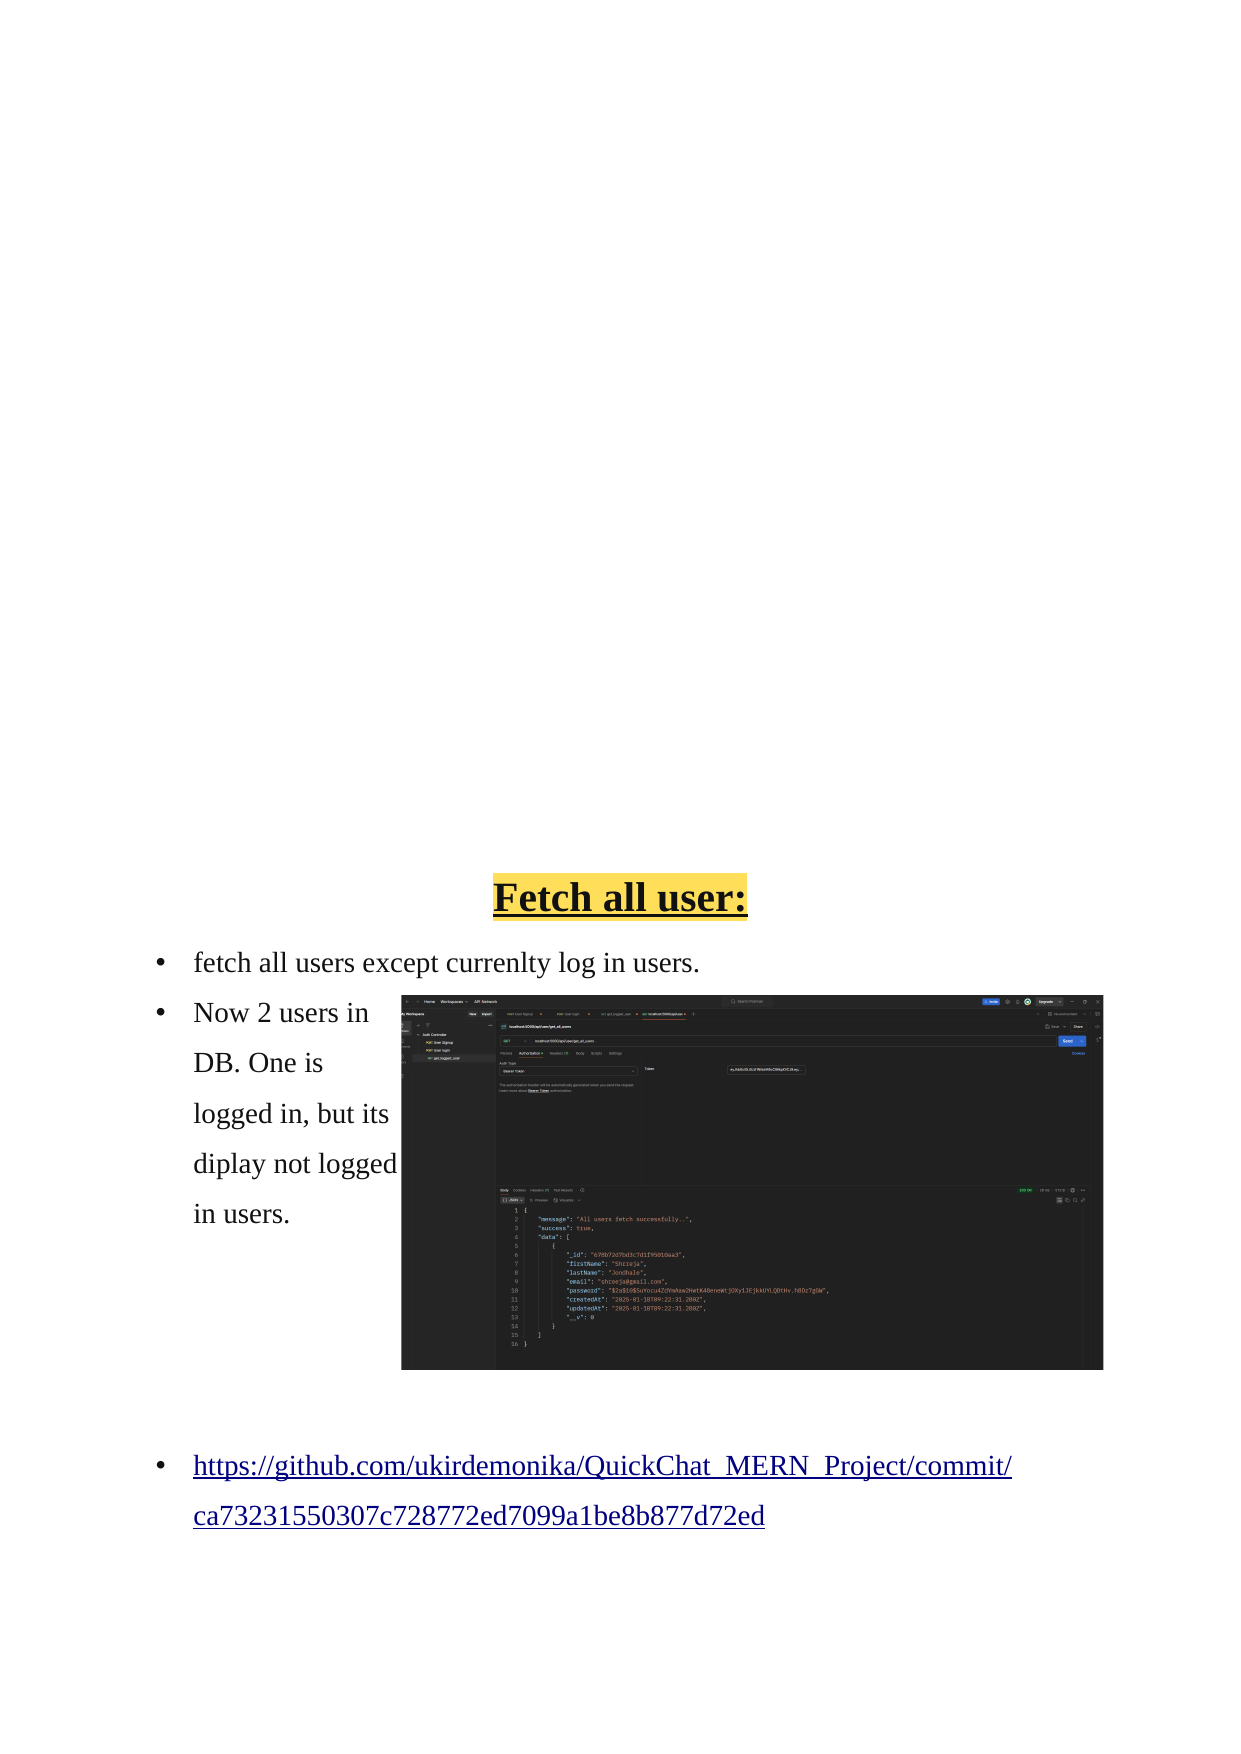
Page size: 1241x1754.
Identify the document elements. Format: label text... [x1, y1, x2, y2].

text Fetch all user: [118, 873, 1122, 921]
list fetch all users except currenlty log in users. [156, 945, 1122, 978]
list https://github.com/ukirdemonika/QuickChat_MERN_Project/commit/ca73231550307c728772ed7099a1be8b877d72ed [156, 1448, 1122, 1532]
list Now 2 users in DB. One is logged in, but its diplay not logged in users. [156, 995, 1122, 1431]
